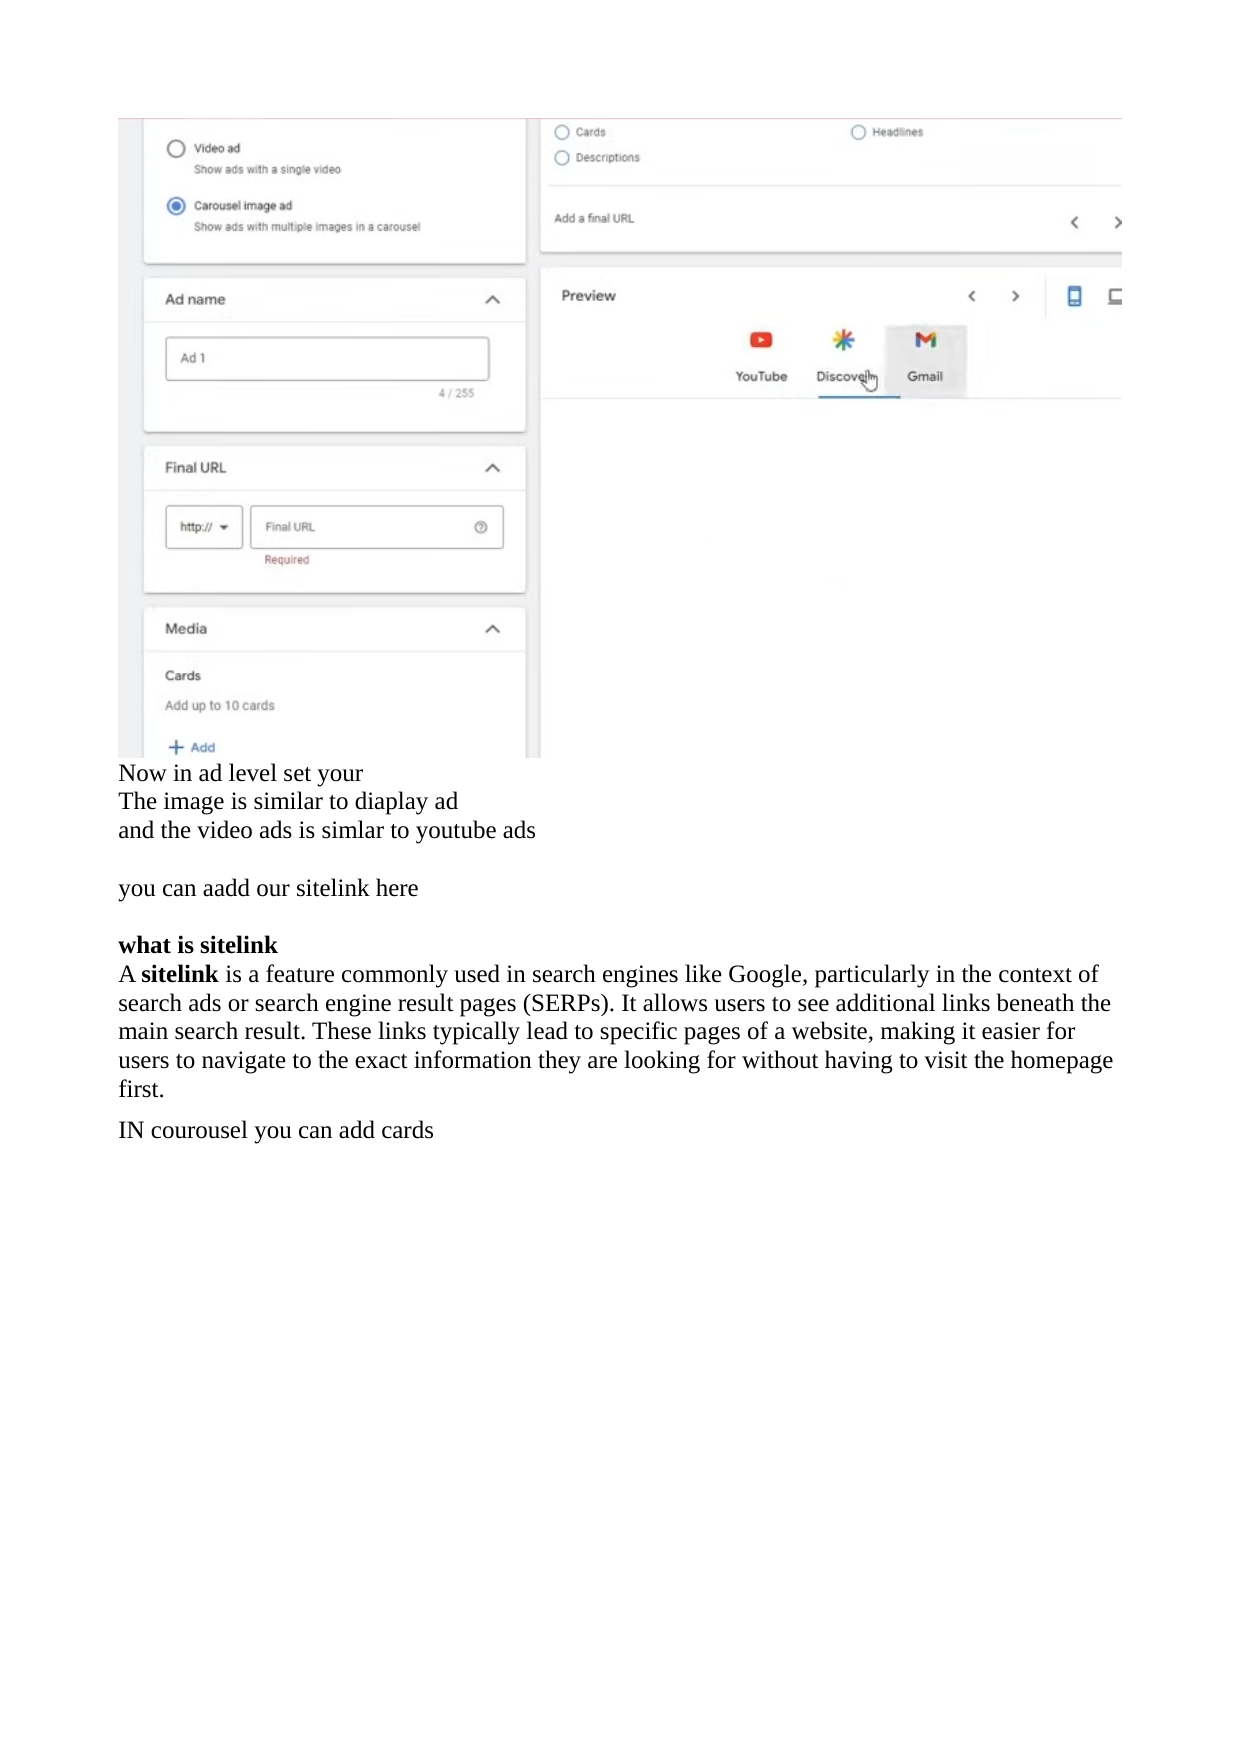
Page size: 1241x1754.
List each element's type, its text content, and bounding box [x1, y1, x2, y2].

text A sitelink is a feature commonly used in search engines like Google, particularly in the context of search ads or search engine result pages (SERPs). It allows users to see additional links beneath the main search result. These links typically lead to specific pages of a website, making it easier for users to navigate to the exact information they are looking for without having to visit the homepage first. [118, 959, 1122, 1103]
text The image is similar to diaplay ad [118, 786, 1122, 815]
text and the video ads is simlar to youtube ads [118, 815, 1122, 844]
text Now in ad level set your [118, 758, 1122, 786]
text what is sitelink [118, 930, 1122, 959]
text IN courousel you can add cards [118, 1115, 1122, 1144]
text you can aadd our sitelink here [118, 873, 1122, 901]
picture [118, 118, 1122, 758]
